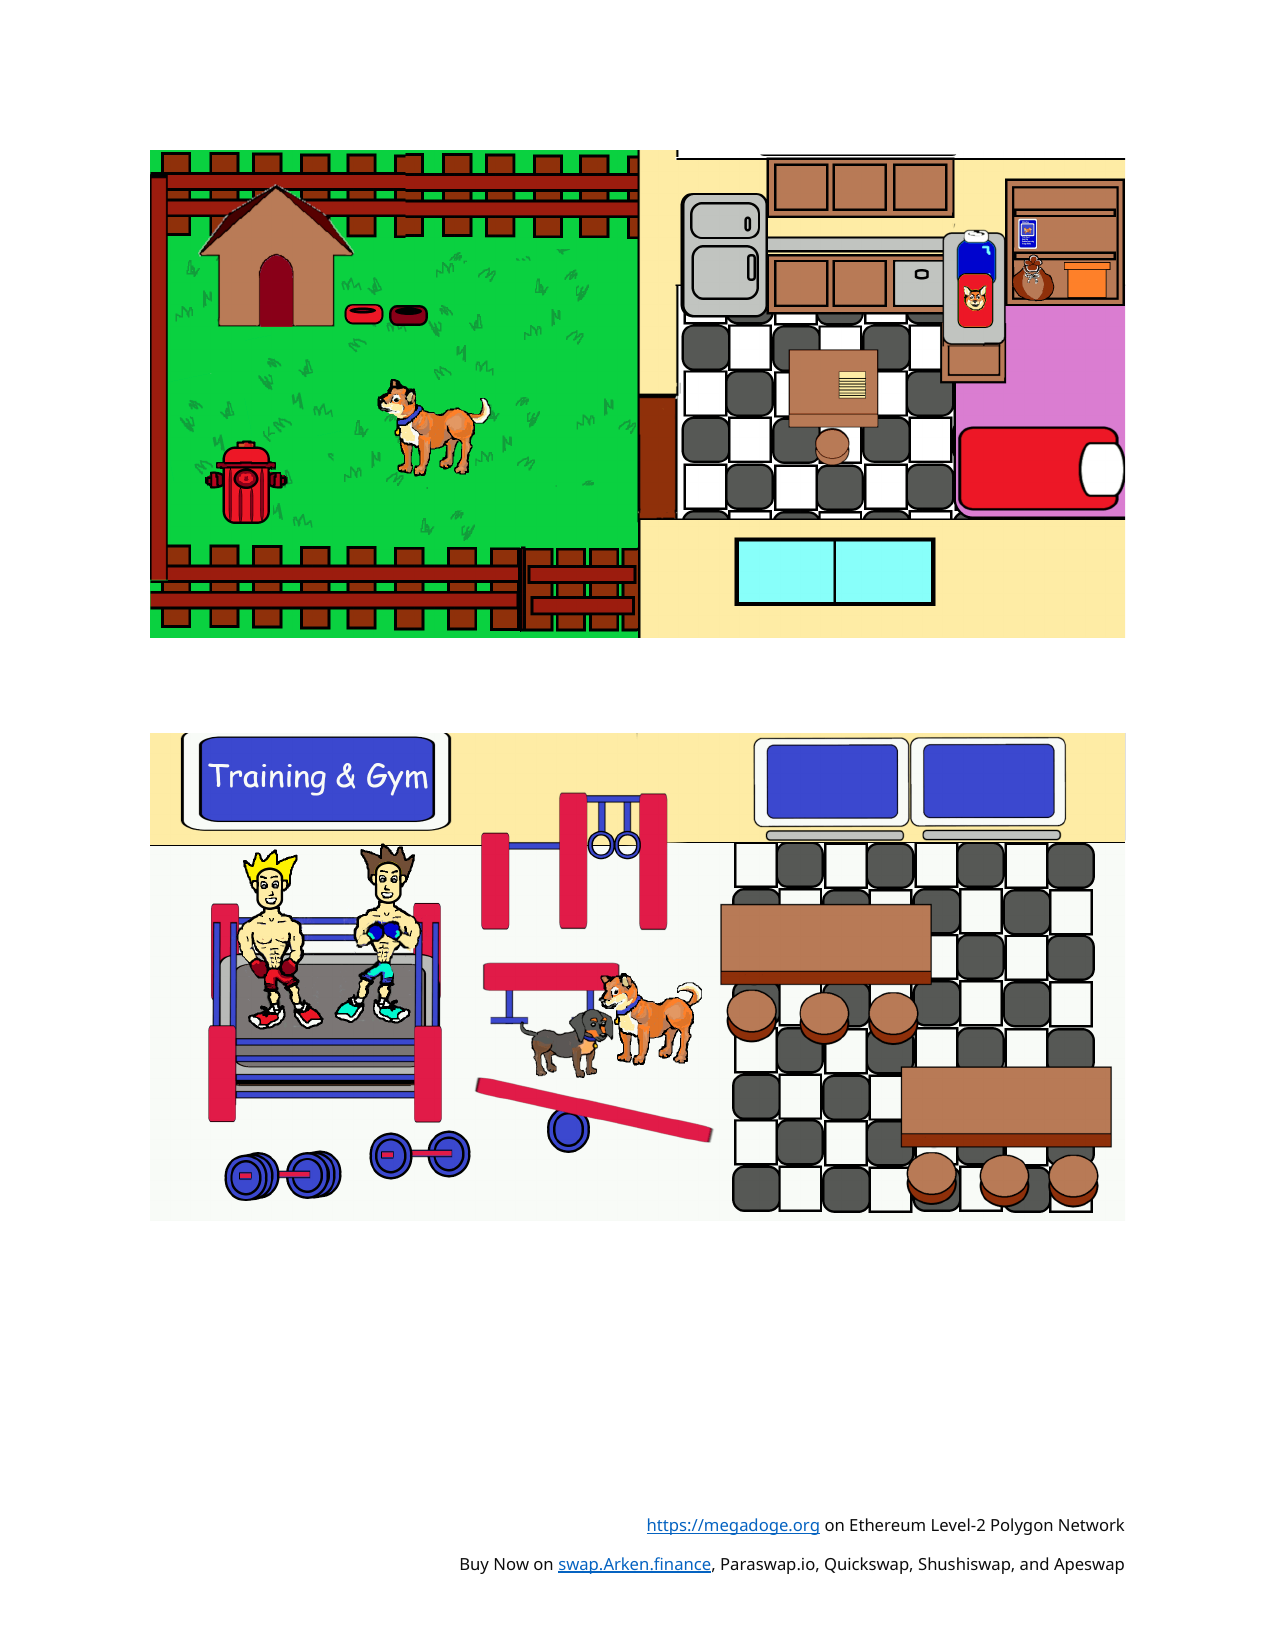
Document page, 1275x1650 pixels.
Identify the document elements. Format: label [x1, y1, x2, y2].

picture [150, 733, 1125, 1221]
picture [150, 150, 1125, 638]
